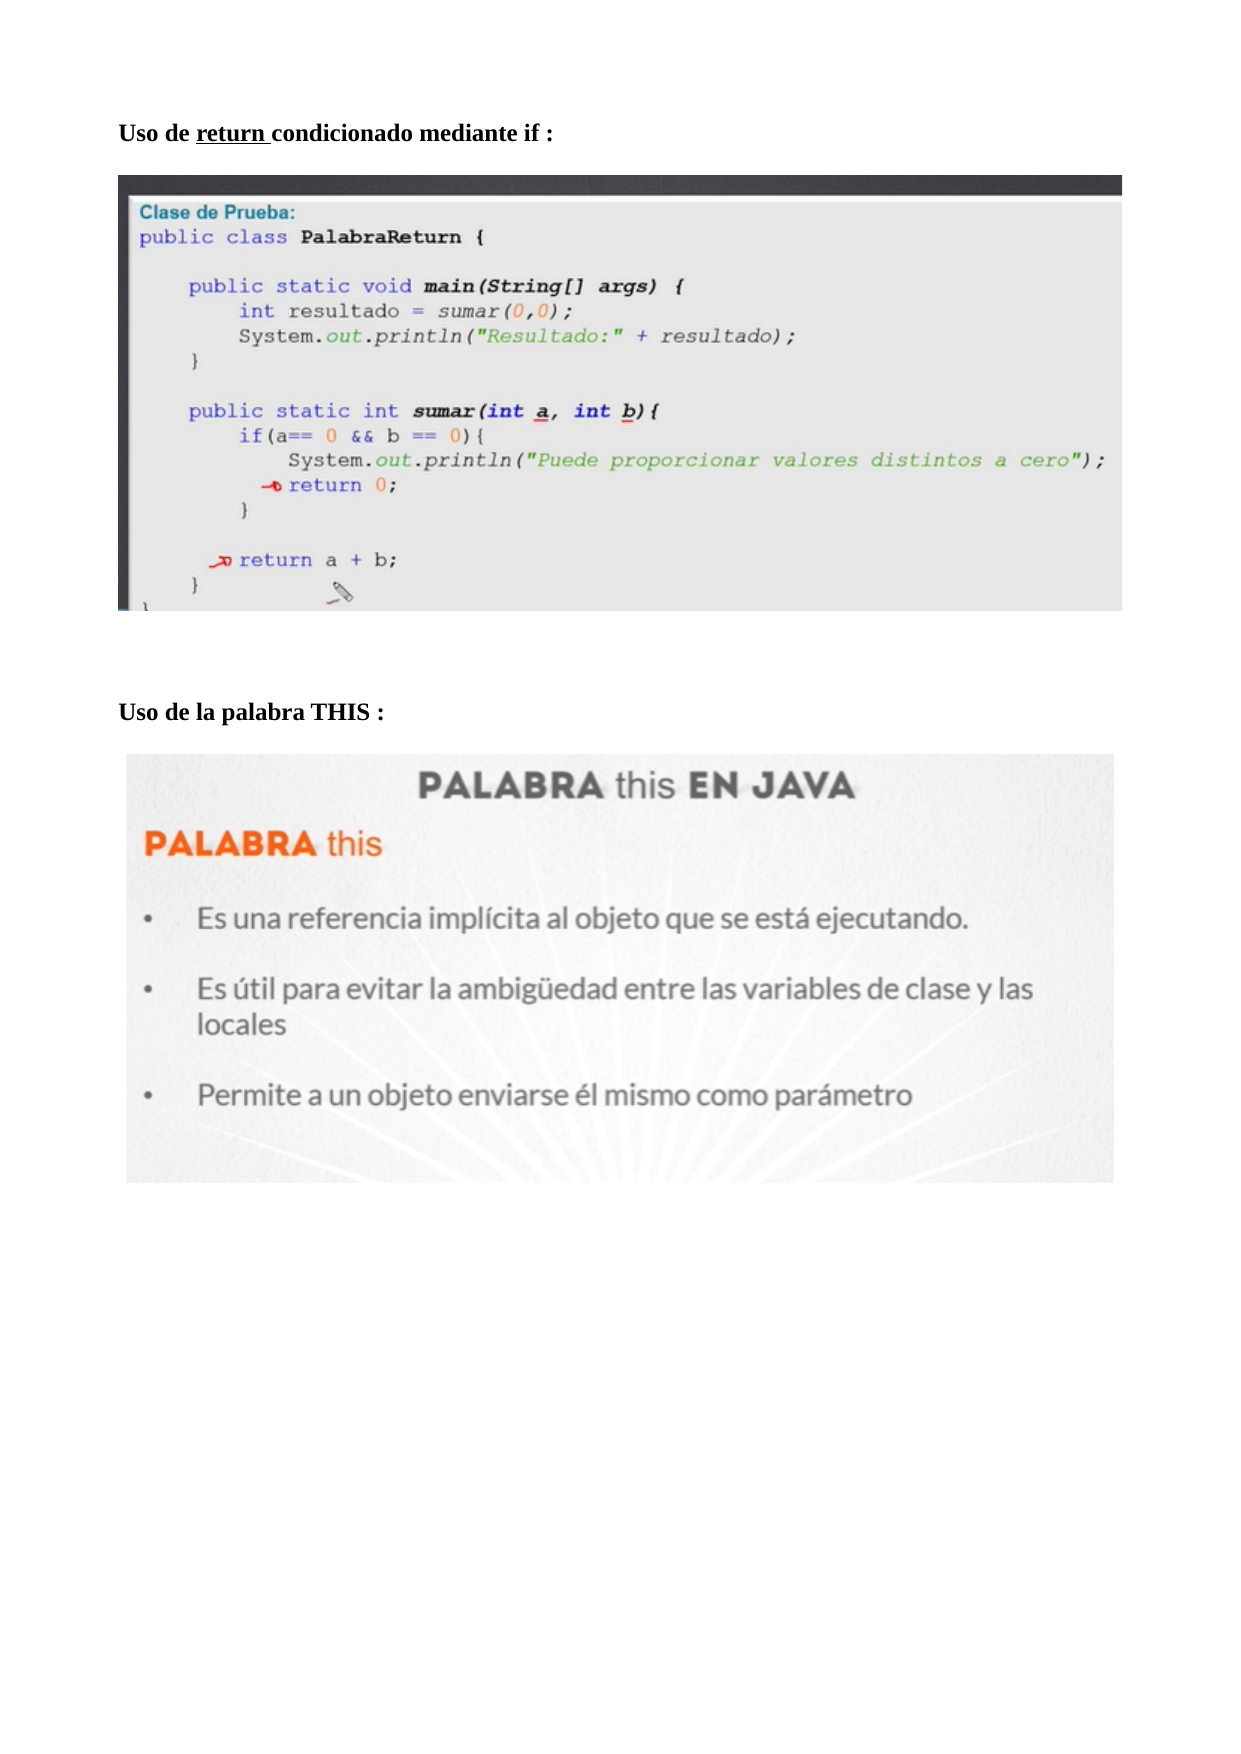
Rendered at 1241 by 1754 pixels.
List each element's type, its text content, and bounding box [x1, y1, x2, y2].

picture [126, 754, 1115, 1183]
picture [118, 175, 1123, 611]
text Uso de la palabra THIS : [118, 697, 1122, 725]
text Uso de return condicionado mediante if : [118, 118, 1122, 147]
